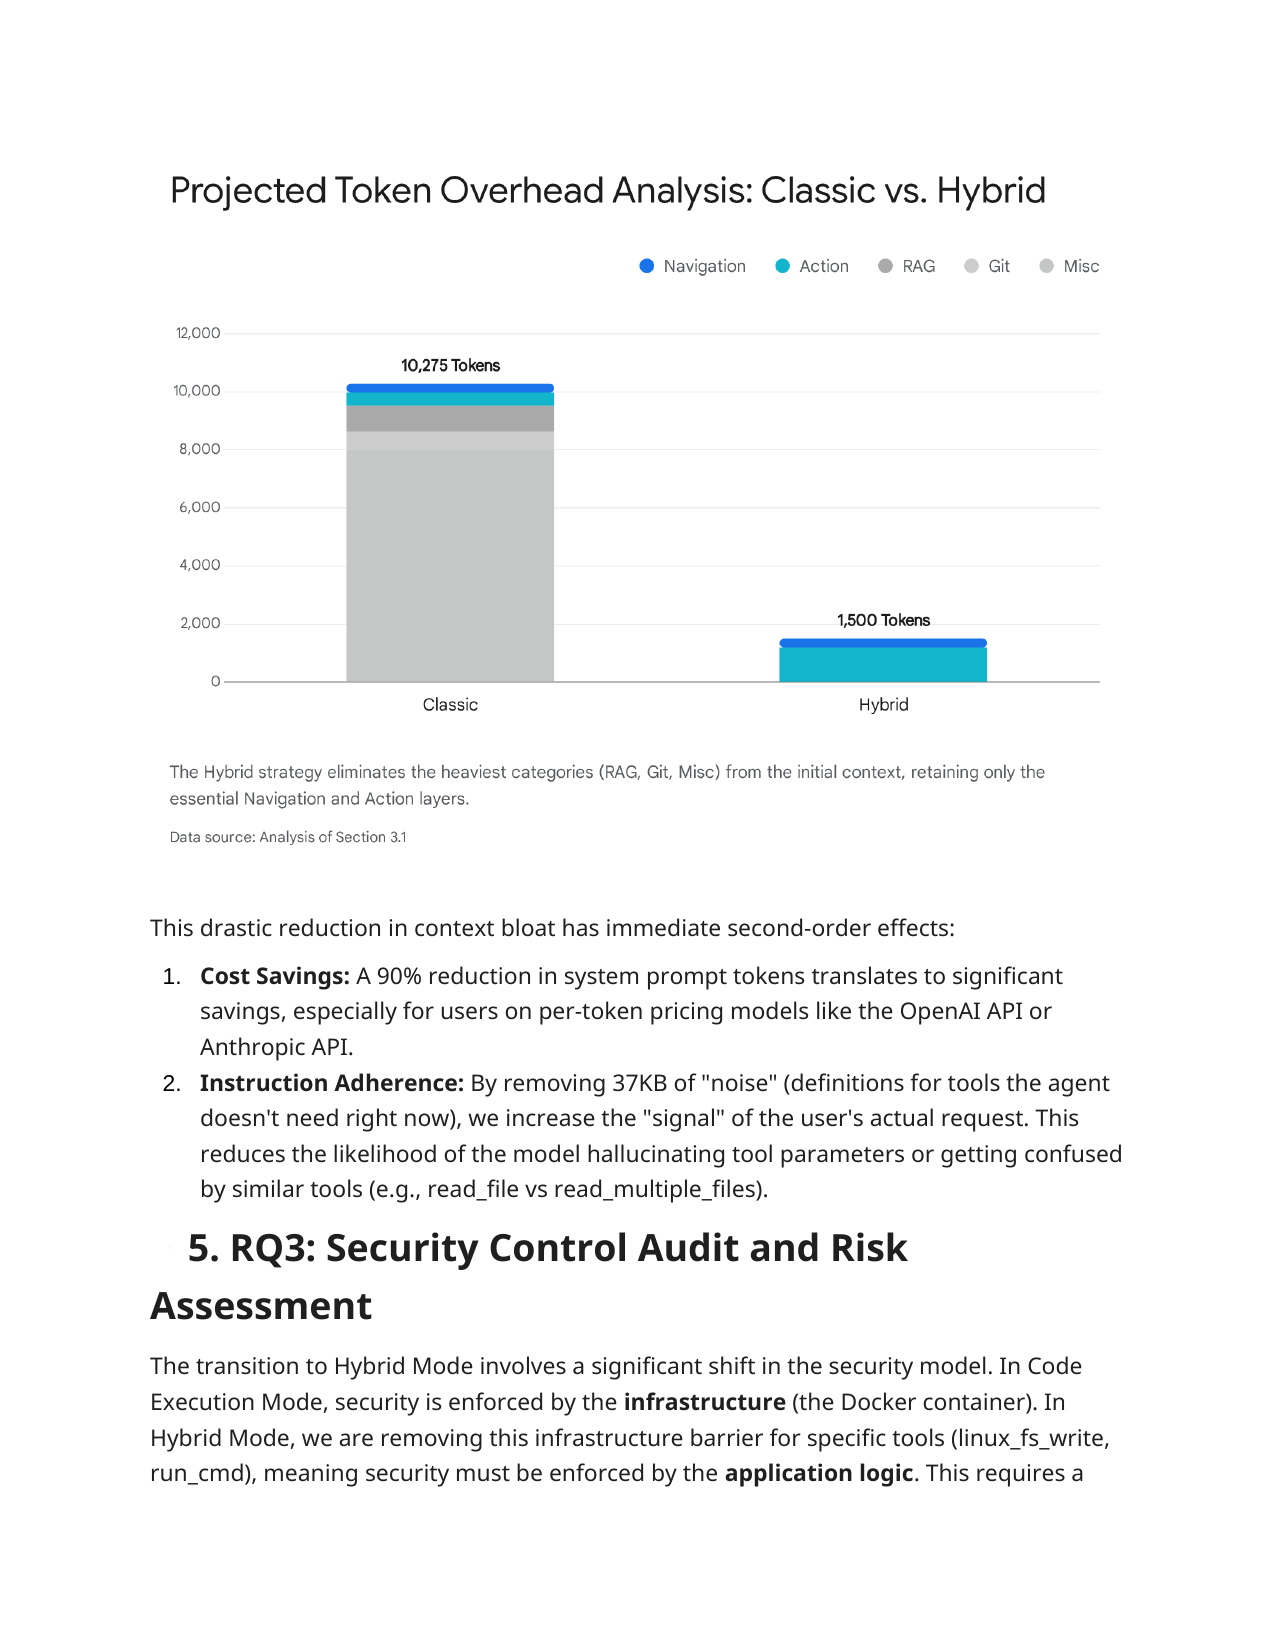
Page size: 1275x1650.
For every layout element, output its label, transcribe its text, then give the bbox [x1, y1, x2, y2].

text This drastic reduction in context bloat has immediate second-order effects: [150, 911, 1125, 943]
picture [150, 150, 1119, 877]
subtitle 5. RQ3: Security Control Audit and Risk Assessment [150, 1221, 1125, 1331]
text The transition to Hybrid Mode involves a significant shift in the security model. In Code Execution Mode, security is enforced by the infrastructure (the Docker container). In Hybrid Mode, we are removing this infrastructure barrier for specific tools (linux_fs_write, run_cmd), meaning security must be enforced by the application logic. This requires a [150, 1350, 1125, 1488]
list Cost Savings: A 90% reduction in system prompt tokens translates to significant savings, especially for users on per-token pricing models like the OpenAI API or Anthropic API. [162, 959, 1125, 1062]
list Instruction Adherence: By removing 37KB of "noise" (definitions for tools the agent doesn't need right now), we increase the "signal" of the user's actual request. This reduces the likelihood of the model hallucinating tool parameters or getting confused by similar tools (e.g., read_file vs read_multiple_files). [162, 1066, 1125, 1204]
